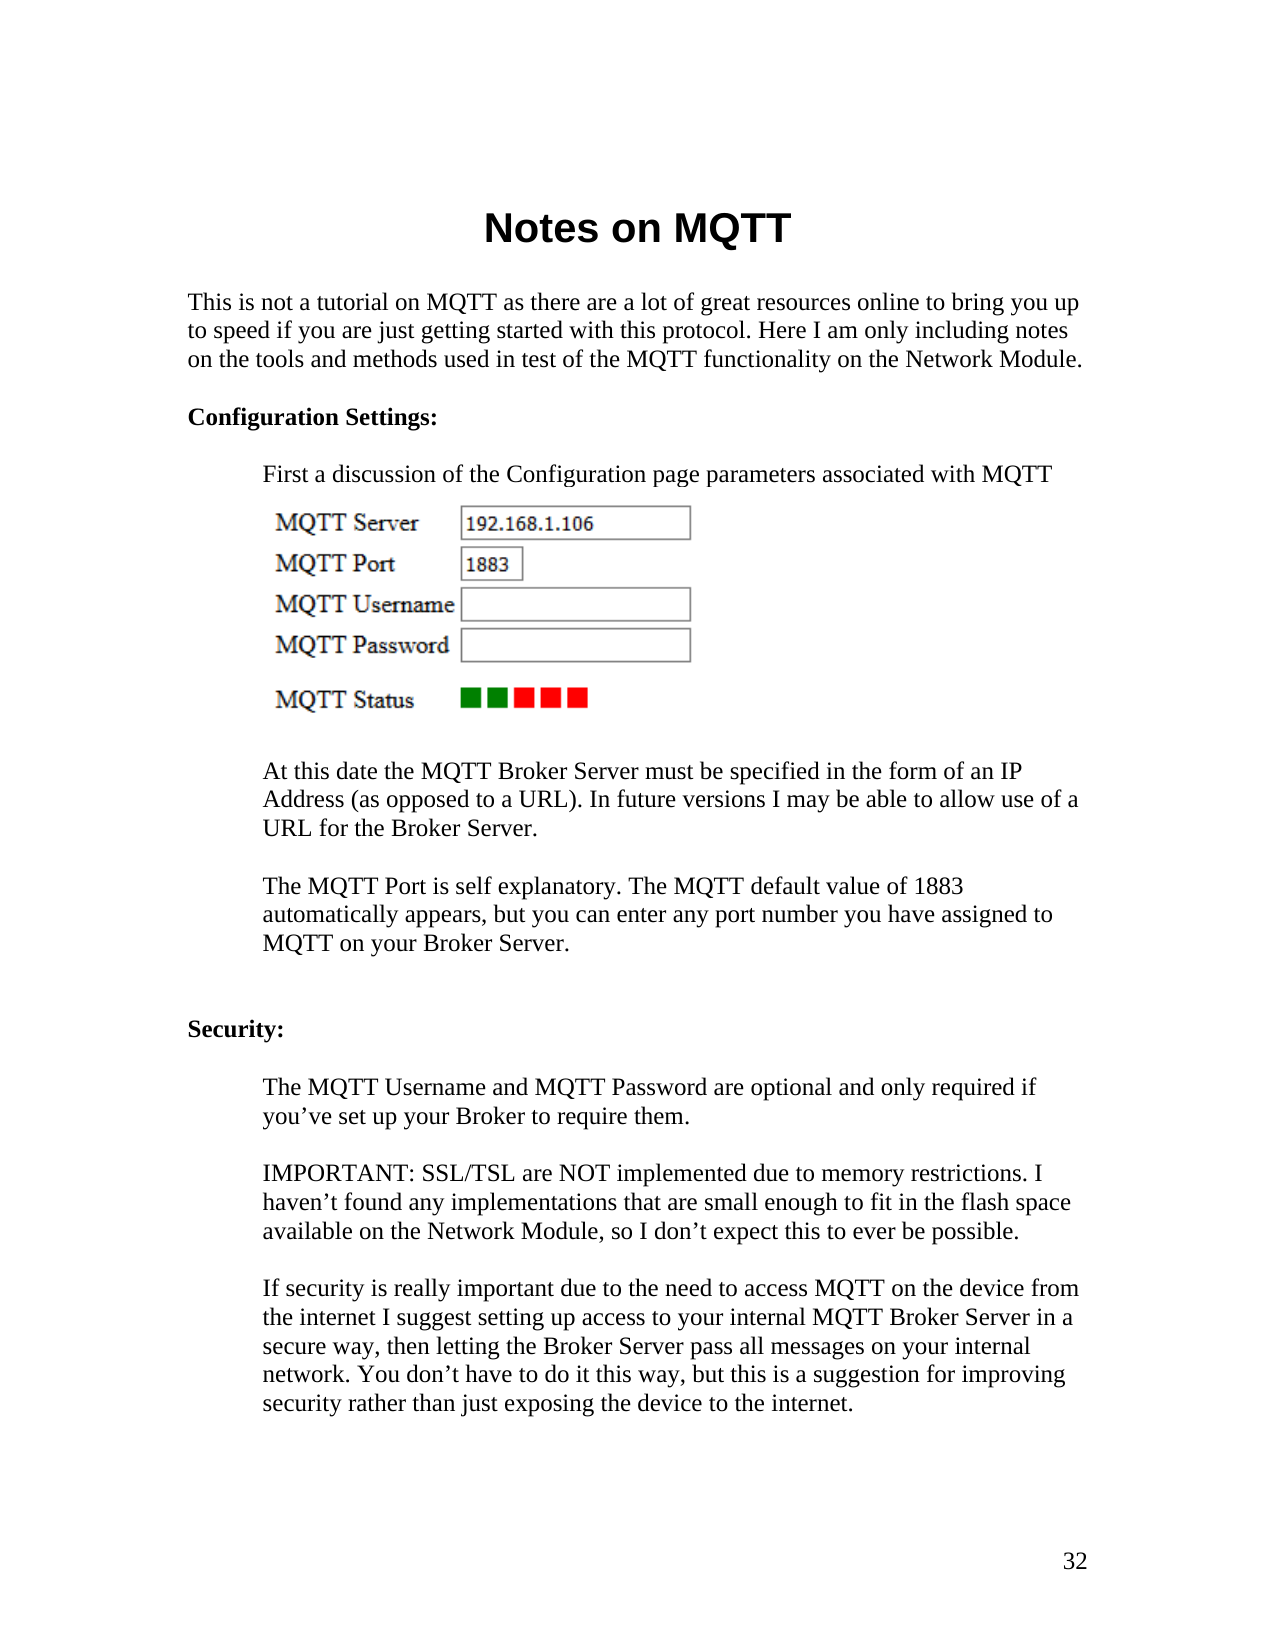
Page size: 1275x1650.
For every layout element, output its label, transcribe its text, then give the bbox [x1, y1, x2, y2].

text At this date the MQTT Broker Server must be specified in the form of an IP Address (as opposed to a URL). In future versions I may be able to allow use of a URL for the Broker Server. [262, 756, 1087, 842]
text IMPORTANT: SSL/TSL are NOT implemented due to memory restrictions. I haven’t found any implementations that are small enough to fit in the flash space available on the Network Module, so I don’t expect this to ever be possible. [262, 1158, 1087, 1244]
text This is not a tutorial on MQTT as there are a lot of great resources online to bring you up to speed if you are just getting started with this protocol. Here I am only including notes on the tools and methods used in test of the MQTT functionality on the Network Module. [187, 287, 1087, 373]
text First a discussion of the Configuration page parameters associated with MQTT [262, 459, 1087, 488]
subtitle Notes on MQTT [187, 204, 1087, 252]
text Security: [187, 1014, 1087, 1043]
picture [262, 487, 718, 727]
text The MQTT Port is self explanatory. The MQTT default value of 1883 automatically appears, but you can enter any port number you have assigned to MQTT on your Broker Server. [262, 871, 1087, 957]
text If security is really important due to the need to access MQTT on the device from the internet I suggest setting up access to your internal MQTT Broker Server in a secure way, then letting the Broker Server pass all messages on your internal network. You don’t have to do it this way, but this is a suggestion for improving security rather than just exposing the device to the internet. [262, 1273, 1087, 1417]
text The MQTT Username and MQTT Password are optional and only required if you’ve set up your Broker to require them. [262, 1072, 1087, 1129]
text Configuration Settings: [187, 402, 1087, 430]
